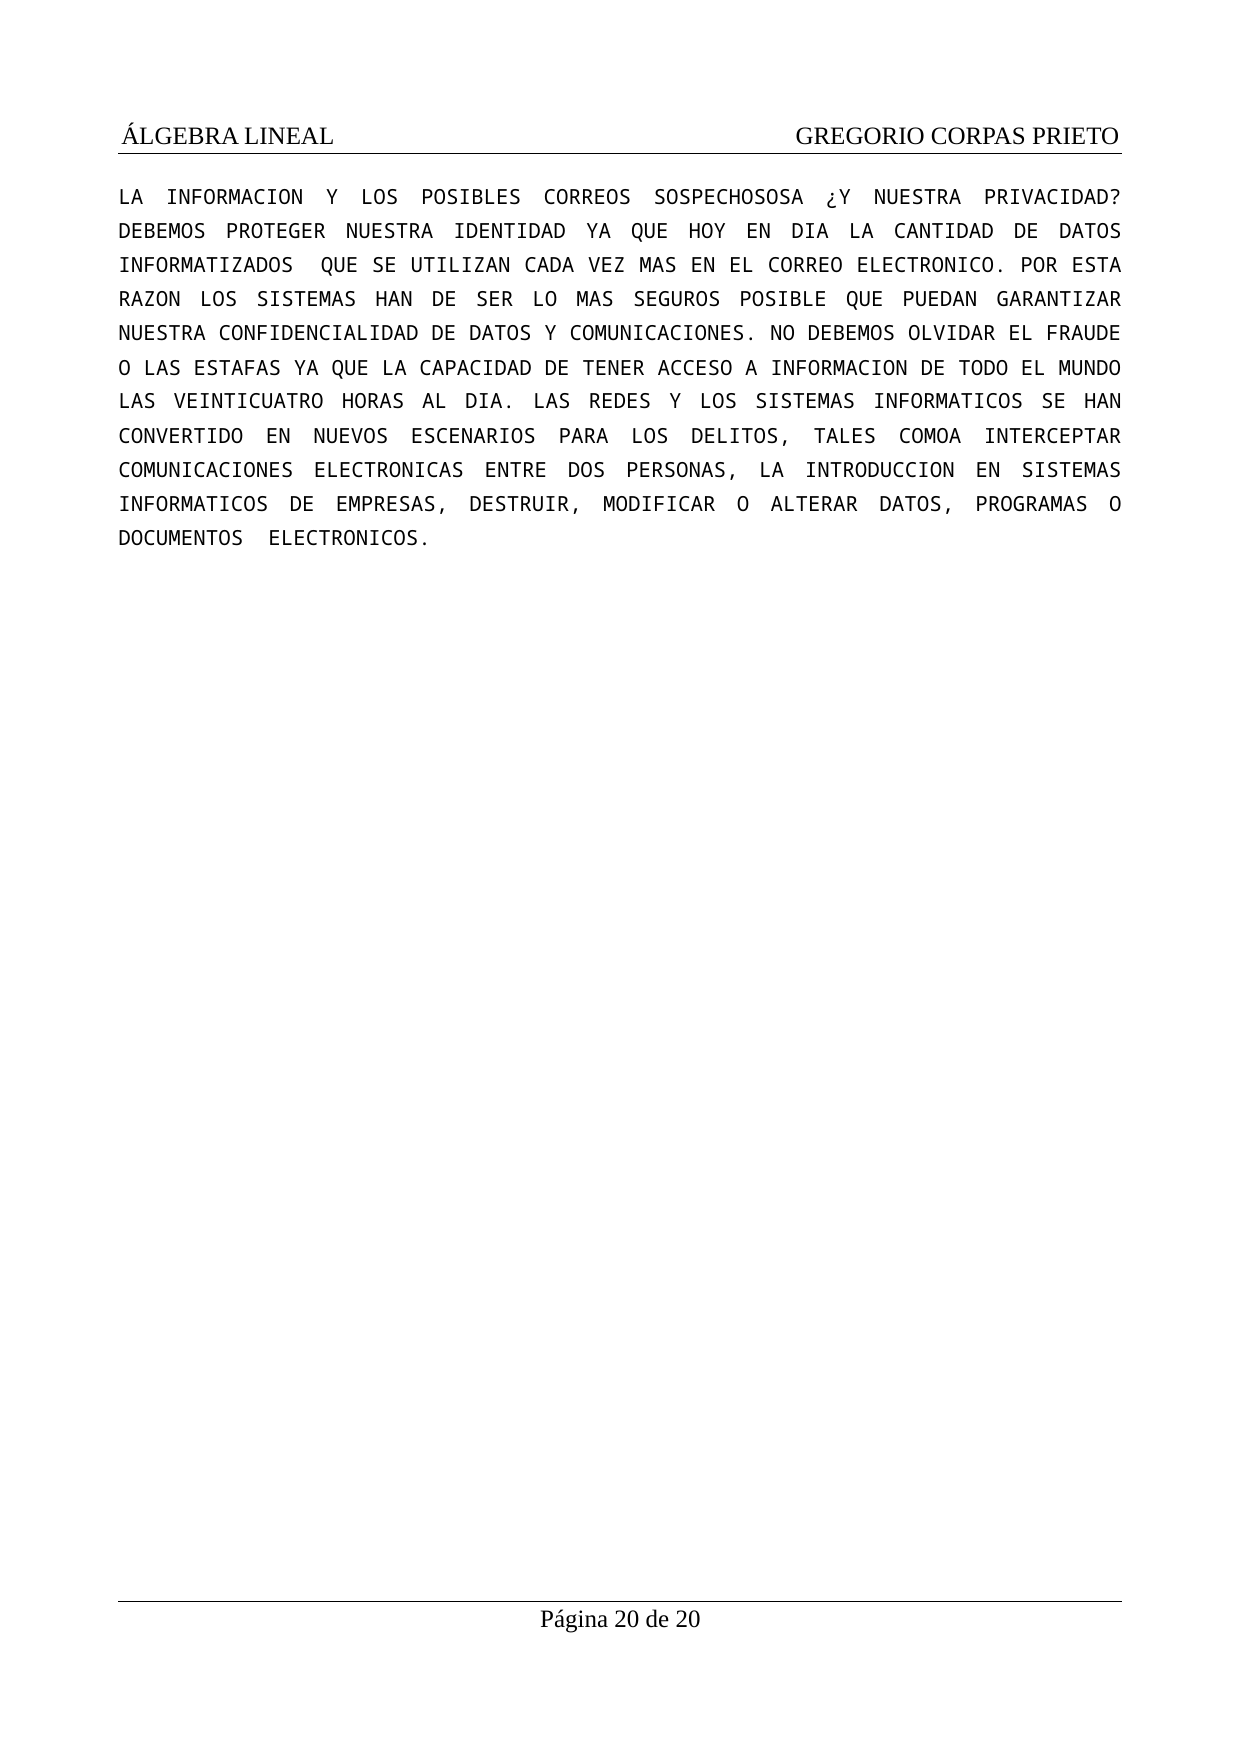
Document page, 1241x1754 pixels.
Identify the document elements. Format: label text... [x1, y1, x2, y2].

text LA INFORMACION Y LOS POSIBLES CORREOS SOSPECHOSOSA ¿Y NUESTRA PRIVACIDAD? DEBEMOS PROTEGER NUESTRA IDENTIDAD YA QUE HOY EN DIA LA CANTIDAD DE DATOS INFORMATIZADOS QUE SE UTILIZAN CADA VEZ MAS EN EL CORREO ELECTRONICO. POR ESTA RAZON LOS SISTEMAS HAN DE SER LO MAS SEGUROS POSIBLE QUE PUEDAN GARANTIZAR NUESTRA CONFIDENCIALIDAD DE DATOS Y COMUNICACIONES. NO DEBEMOS OLVIDAR EL FRAUDE O LAS ESTAFAS YA QUE LA CAPACIDAD DE TENER ACCESO A INFORMACION DE TODO EL MUNDO LAS VEINTICUATRO HORAS AL DIA. LAS REDES Y LOS SISTEMAS INFORMATICOS SE HAN CONVERTIDO EN NUEVOS ESCENARIOS PARA LOS DELITOS, TALES COMOA INTERCEPTAR COMUNICACIONES ELECTRONICAS ENTRE DOS PERSONAS, LA INTRODUCCION EN SISTEMAS INFORMATICOS DE EMPRESAS, DESTRUIR, MODIFICAR O ALTERAR DATOS, PROGRAMAS O DOCUMENTOS ELECTRONICOS. [118, 182, 1122, 551]
